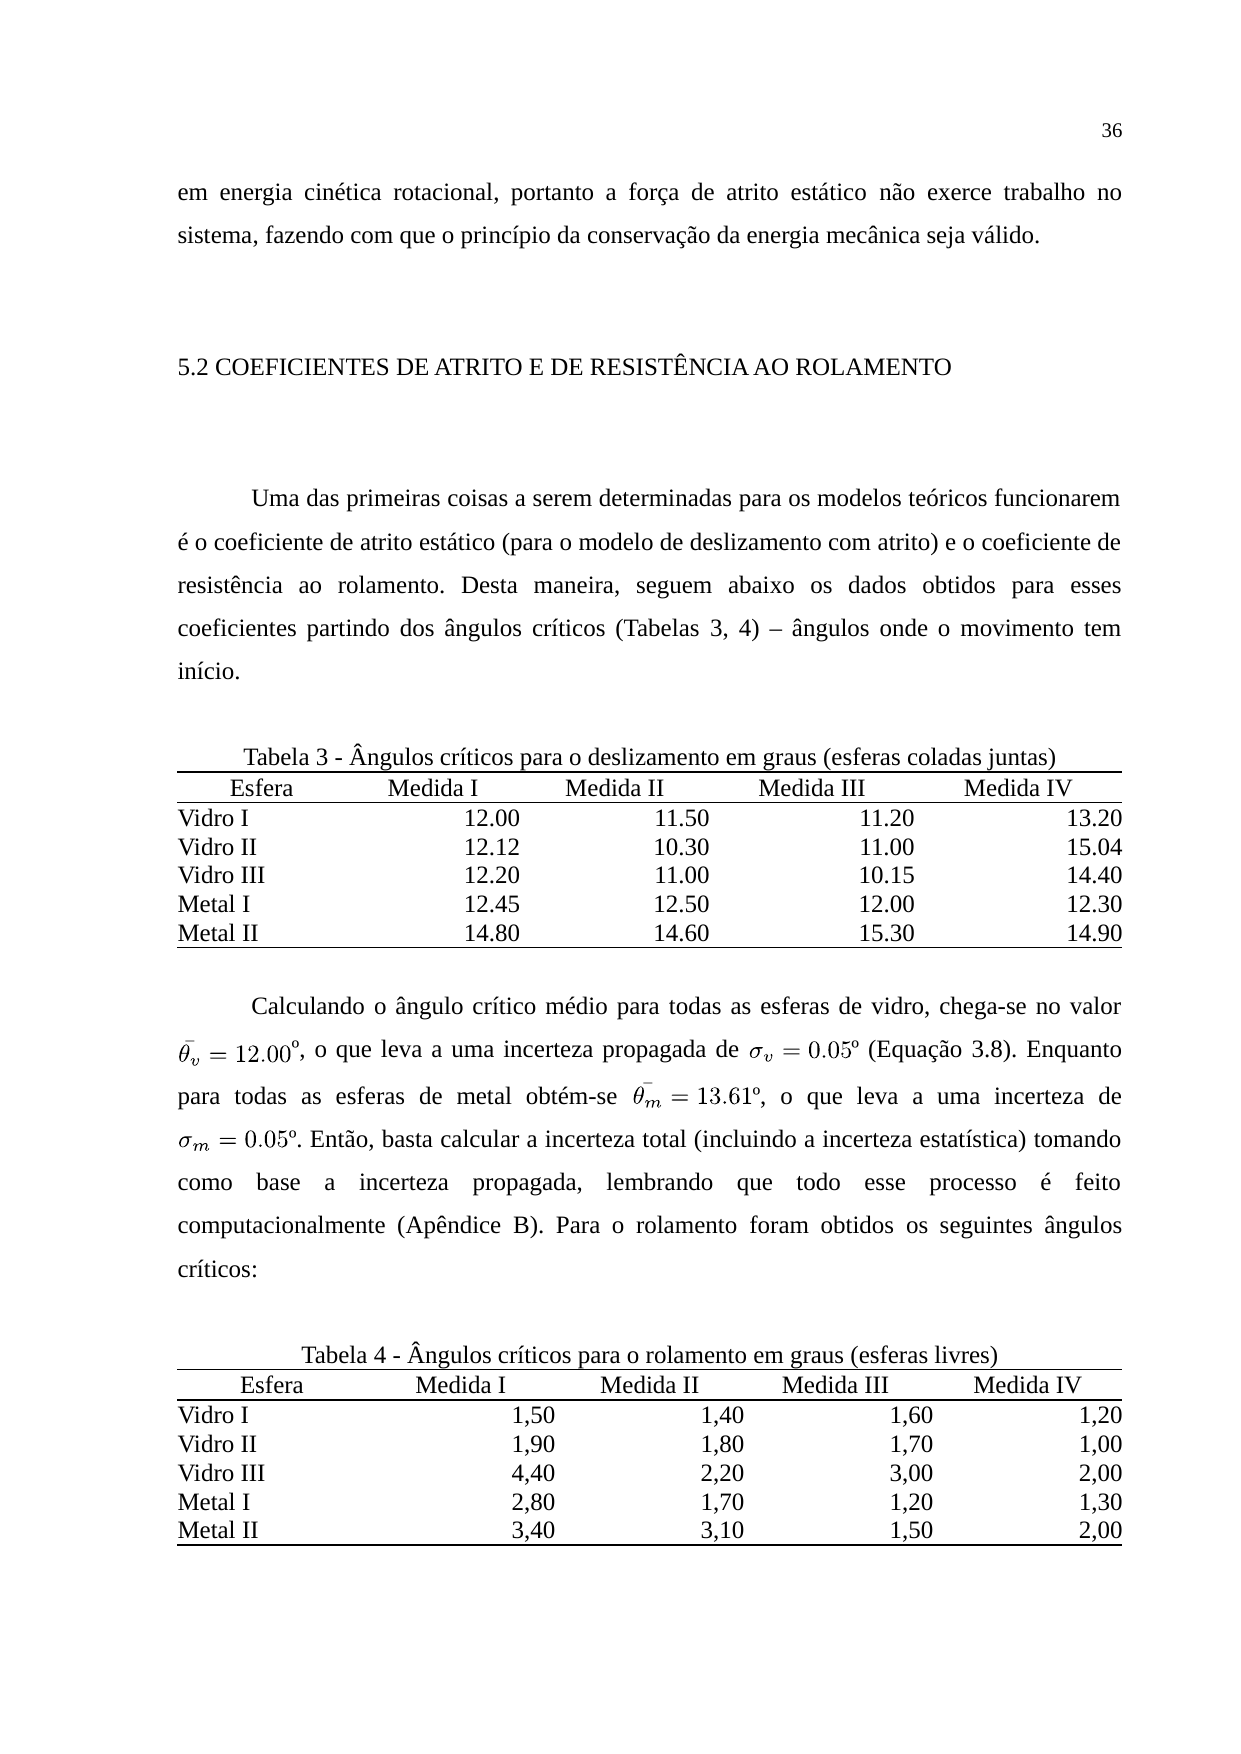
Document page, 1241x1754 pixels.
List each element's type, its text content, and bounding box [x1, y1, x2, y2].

table_cell 10.30 [520, 832, 709, 860]
table_cell 2,80 [366, 1487, 555, 1516]
table_cell Metal I [177, 1487, 366, 1516]
table_cell 1,80 [555, 1429, 744, 1458]
table_cell 1,00 [933, 1429, 1122, 1458]
table_cell 11.20 [709, 803, 914, 832]
table_cell 11.00 [520, 860, 709, 889]
table_cell 12.30 [914, 889, 1122, 918]
table_header Medida II [555, 1370, 744, 1399]
table_cell 12.45 [346, 889, 520, 918]
text em energia cinética rotacional, portanto a força de atrito estático não exerce trabalho no sistema, fazendo com que o princípio da conservação da energia mecânica seja válido. [177, 177, 1122, 249]
table_cell 12.12 [346, 832, 520, 860]
table_cell 1,30 [933, 1487, 1122, 1516]
table_cell 1,60 [744, 1401, 933, 1429]
table_cell Vidro III [177, 1458, 366, 1487]
table_cell 1,50 [744, 1516, 933, 1544]
table_cell 12.50 [520, 889, 709, 918]
table_header Medida IV [914, 773, 1122, 801]
table_cell 13.20 [914, 803, 1122, 832]
table_cell 1,20 [744, 1487, 933, 1516]
table_cell Metal II [177, 918, 346, 947]
table_cell 15.04 [914, 832, 1122, 860]
table_cell 1,50 [366, 1401, 555, 1429]
table_header Medida III [709, 773, 914, 801]
table_header Esfera [177, 773, 346, 801]
table_cell 12.20 [346, 860, 520, 889]
table_cell 10.15 [709, 860, 914, 889]
table_cell 4,40 [366, 1458, 555, 1487]
table_cell Vidro I [177, 803, 346, 832]
table_cell 11.00 [709, 832, 914, 860]
subtitle Coeficientes de atrito e de resistência ao rolamento [177, 352, 1122, 381]
table_cell 12.00 [346, 803, 520, 832]
table_cell Metal I [177, 889, 346, 918]
table_cell 14.80 [346, 918, 520, 947]
table_cell 15.30 [709, 918, 914, 947]
table_cell 11.50 [520, 803, 709, 832]
text Tabela 3 - Ângulos críticos para o deslizamento em graus (esferas coladas juntas) [177, 742, 1122, 771]
table_cell 1,40 [555, 1401, 744, 1429]
table_cell 2,00 [933, 1458, 1122, 1487]
text Calculando o ângulo crítico médio para todas as esferas de vidro, chega-se no valor º, o que leva a uma incerteza propagada de º (Equação 3.8). Enquanto para todas as esferas de metal obtém-se º, o que leva a uma incerteza de º. Então, basta calcular a incerteza total (incluindo a incerteza estatística) tomando como base a incerteza propagada, lembrando que todo esse processo é feito computacionalmente (Apêndice B). Para o rolamento foram obtidos os seguintes ângulos críticos: [177, 991, 1122, 1282]
table_cell 3,10 [555, 1516, 744, 1544]
table_cell 3,40 [366, 1516, 555, 1544]
table_header Esfera [177, 1370, 366, 1399]
table_cell 2,00 [933, 1516, 1122, 1544]
table_cell 1,20 [933, 1401, 1122, 1429]
table_cell Metal II [177, 1516, 366, 1544]
table_cell 2,20 [555, 1458, 744, 1487]
table_header Medida IV [933, 1370, 1122, 1399]
table_cell 14.60 [520, 918, 709, 947]
table_header Medida II [520, 773, 709, 801]
table_header Medida III [744, 1370, 933, 1399]
table_cell Vidro II [177, 1429, 366, 1458]
table_cell 3,00 [744, 1458, 933, 1487]
table_cell 1,70 [555, 1487, 744, 1516]
text Tabela 4 - Ângulos críticos para o rolamento em graus (esferas livres) [177, 1340, 1122, 1369]
table_cell 14.90 [914, 918, 1122, 947]
table_cell Vidro II [177, 832, 346, 860]
table_header Medida I [366, 1370, 555, 1399]
text Uma das primeiras coisas a serem determinadas para os modelos teóricos funcionarem é o coeficiente de atrito estático (para o modelo de deslizamento com atrito) e o coeficiente de resistência ao rolamento. Desta maneira, seguem abaixo os dados obtidos para esses coeficientes partindo dos ângulos críticos (Tabelas 3, 4) – ângulos onde o movimento tem início. [177, 483, 1122, 685]
table_cell 1,90 [366, 1429, 555, 1458]
table_header Medida I [346, 773, 520, 801]
table_cell Vidro III [177, 860, 346, 889]
table_cell 14.40 [914, 860, 1122, 889]
table_cell Vidro I [177, 1401, 366, 1429]
table_cell 12.00 [709, 889, 914, 918]
table_cell 1,70 [744, 1429, 933, 1458]
